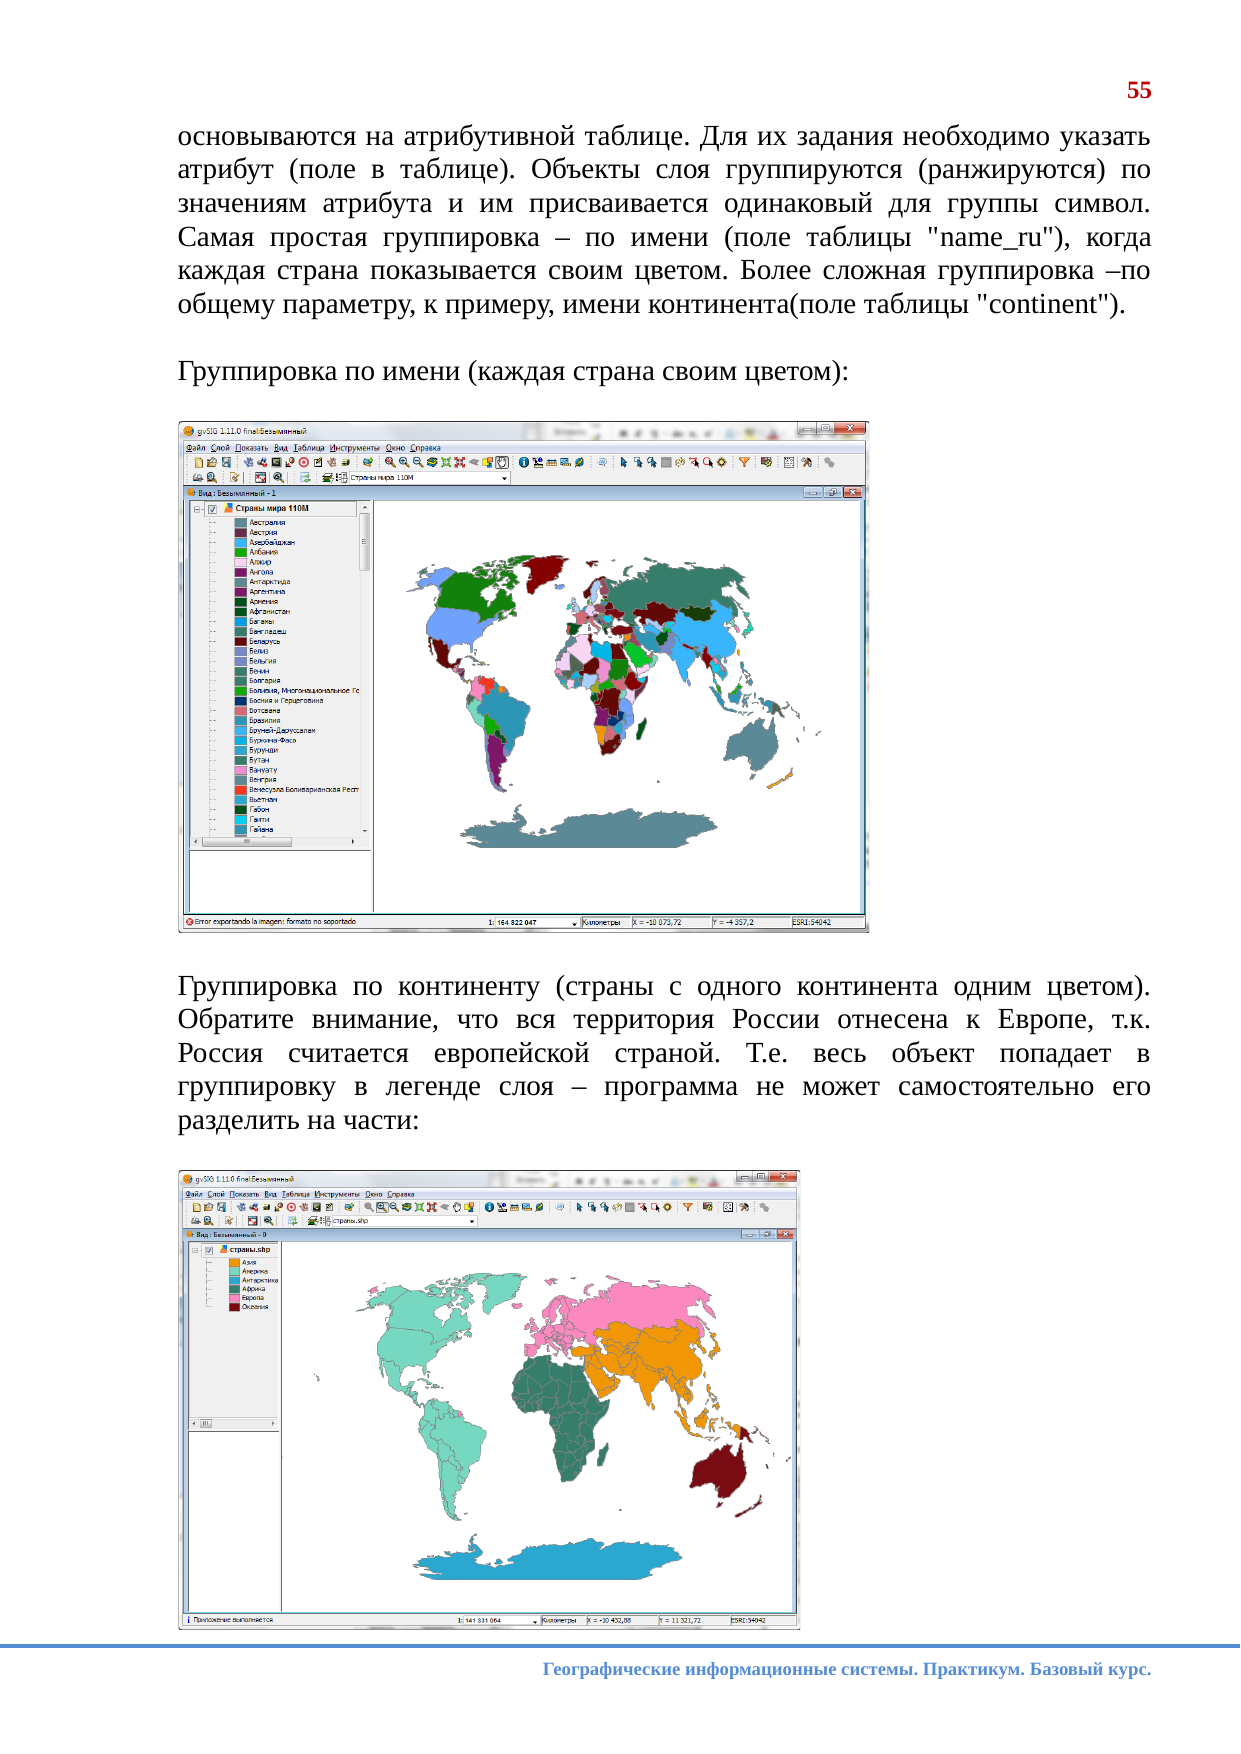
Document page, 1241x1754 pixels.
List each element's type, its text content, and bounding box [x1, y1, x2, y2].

picture [178, 1170, 801, 1630]
picture [178, 421, 870, 933]
text основываются на атрибутивной таблице. Для их задания необходимо указать атрибут (поле в таблице). Объекты слоя группируются (ранжируются) по значениям атрибута и им присваивается одинаковый для группы символ. Самая простая группировка – по имени (поле таблицы "name_ru"), когда каждая страна показывается своим цветом. Более сложная группировка –по общему параметру, к примеру, имени континента(поле таблицы "continent"). [177, 118, 1152, 319]
text Группировка по континенту (страны с одного континента одним цветом). Обратите внимание, что вся территория России отнесена к Европе, т.к. Россия считается европейской страной. Т.е. весь объект попадает в группировку в легенде слоя – программа не может самостоятельно его разделить на части: [177, 968, 1152, 1135]
text Группировка по имени (каждая страна своим цветом): [177, 353, 1152, 386]
